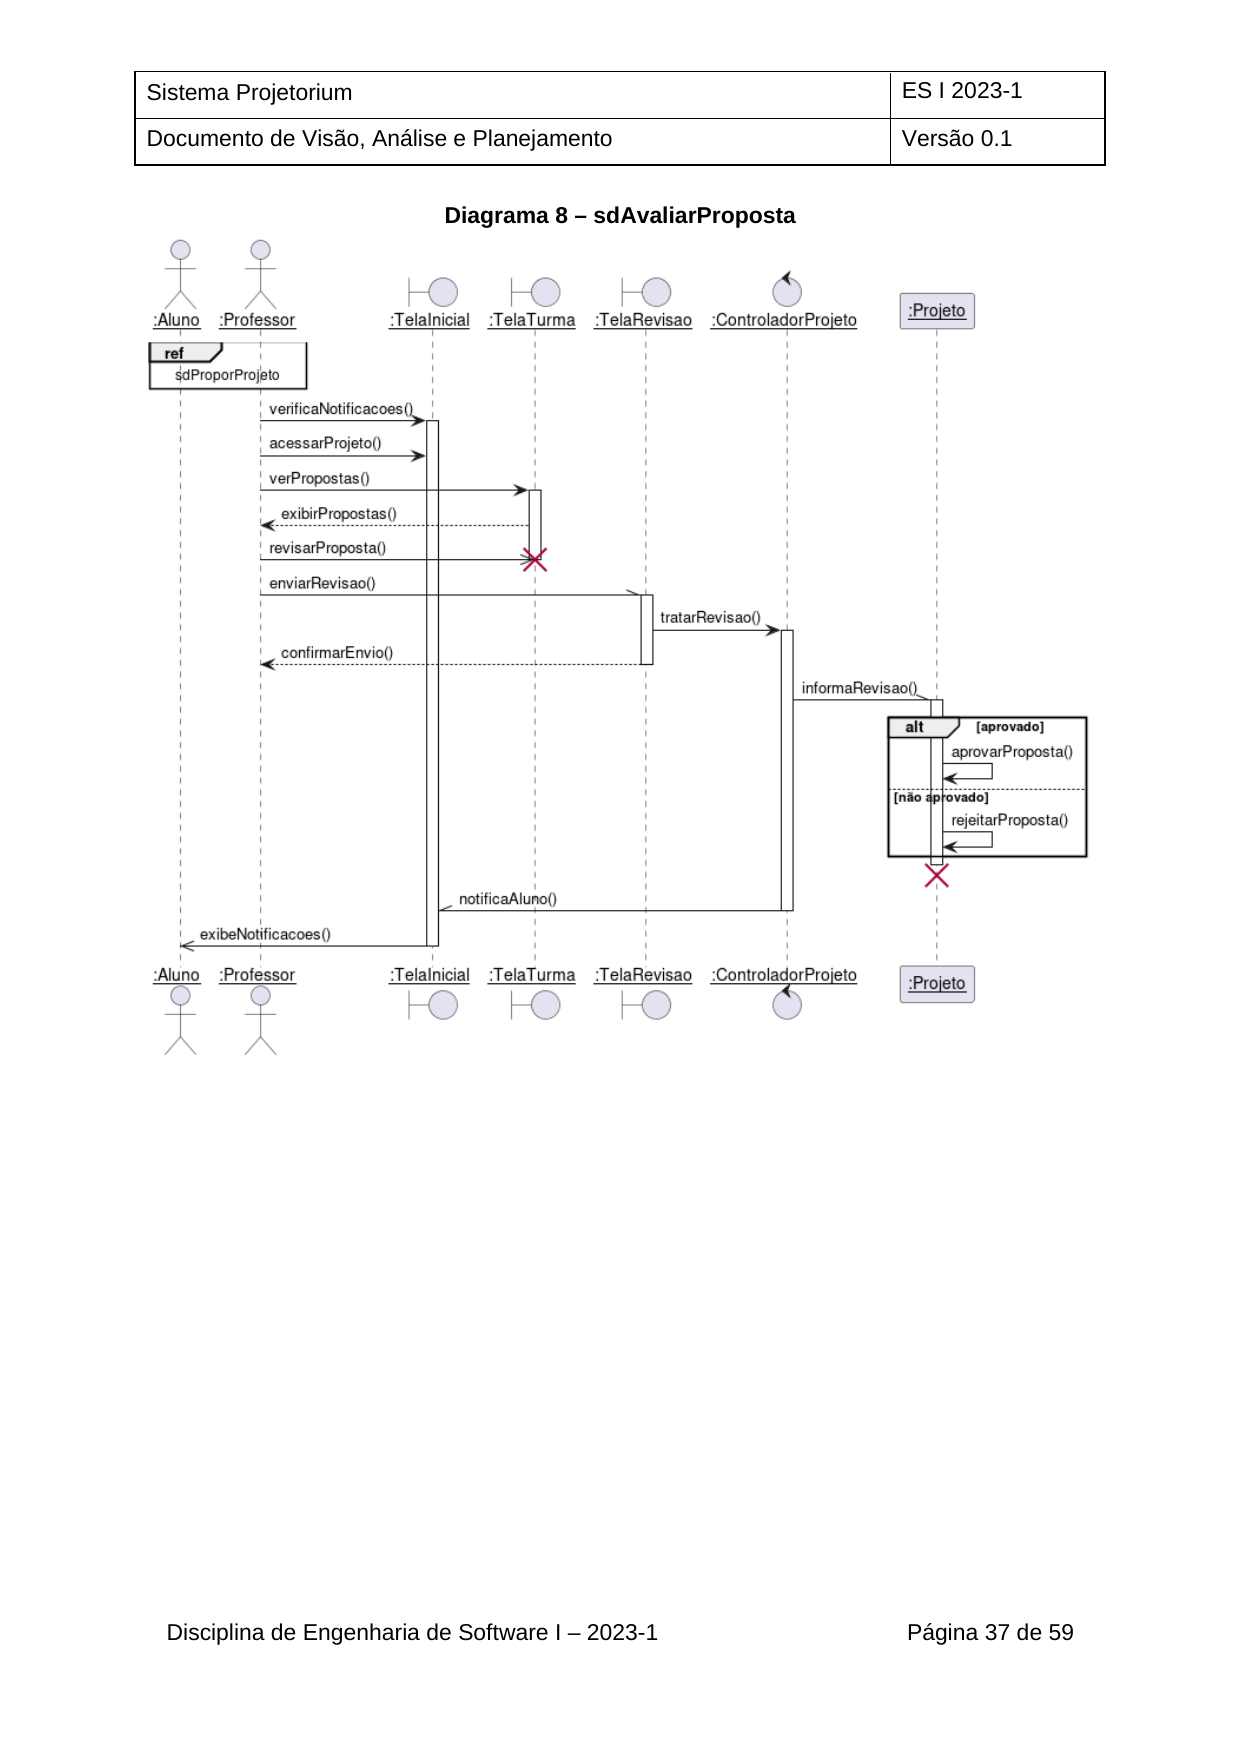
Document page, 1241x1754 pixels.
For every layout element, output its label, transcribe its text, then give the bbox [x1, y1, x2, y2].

picture [147, 234, 1093, 1061]
text Diagrama 8 – sdAvaliarProposta [148, 202, 1092, 228]
